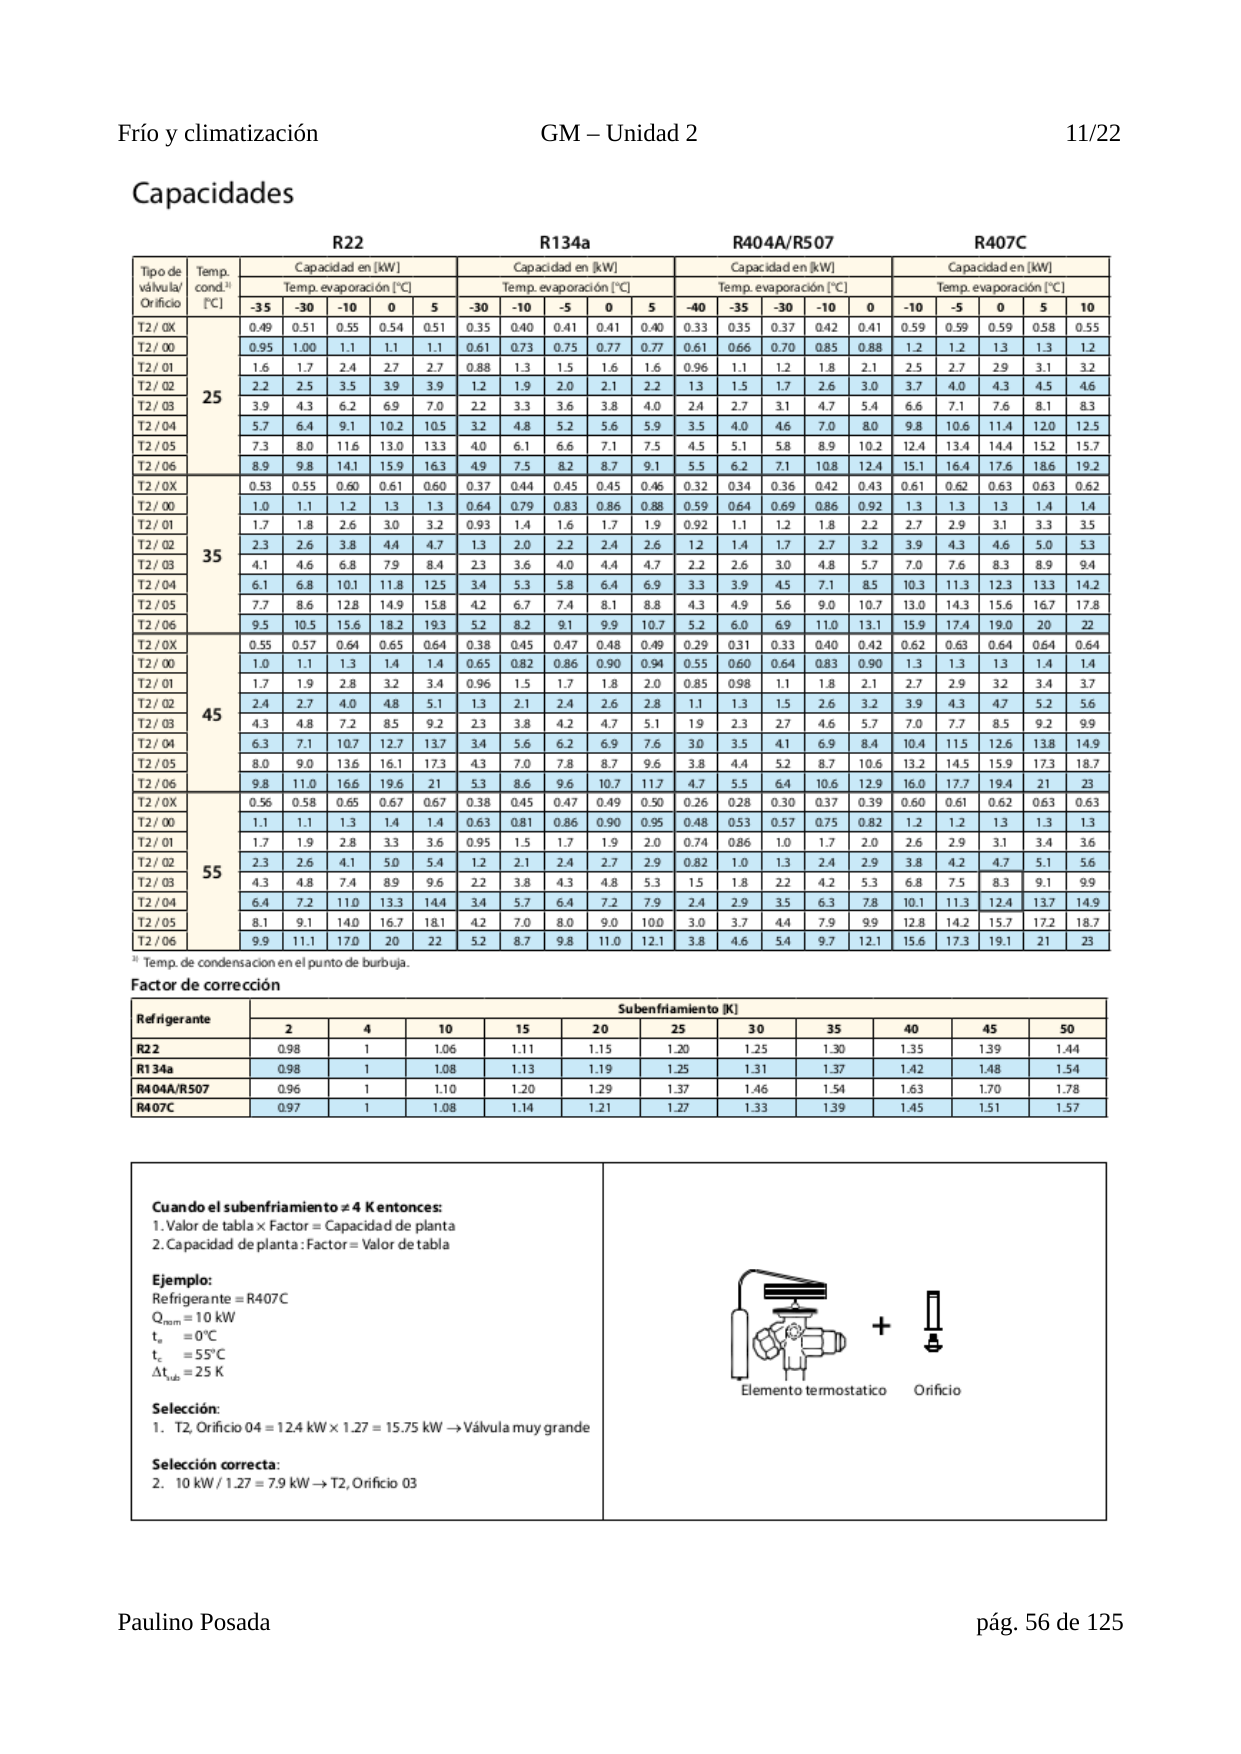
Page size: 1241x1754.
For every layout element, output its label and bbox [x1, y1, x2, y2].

picture [118, 176, 1123, 1534]
